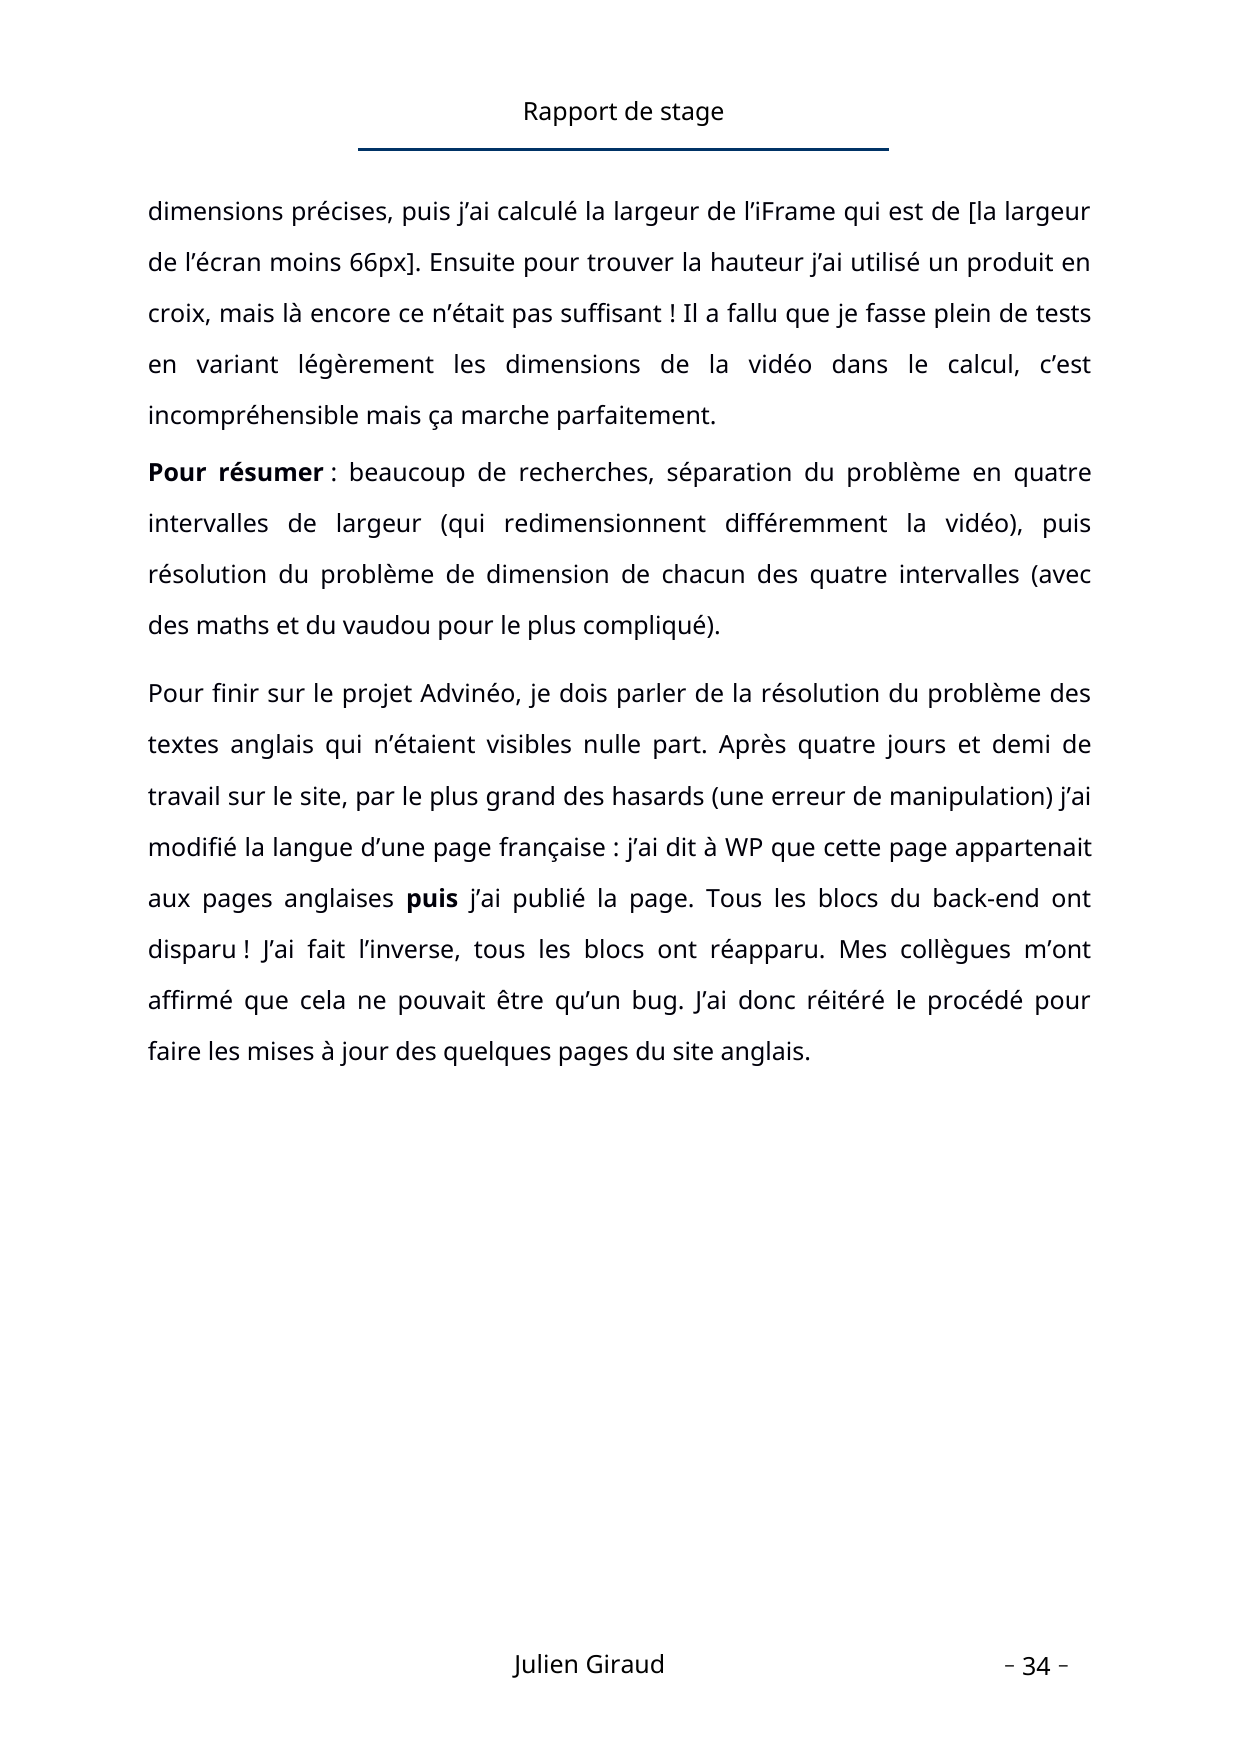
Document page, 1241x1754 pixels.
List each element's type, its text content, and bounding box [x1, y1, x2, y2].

text Pour finir sur le projet Advinéo, je dois parler de la résolution du problème des textes anglais qui n’étaient visibles nulle part. Après quatre jours et demi de travail sur le site, par le plus grand des hasards (une erreur de manipulation) j’ai modifié la langue d’une page française : j’ai dit à WP que cette page appartenait aux pages anglaises puis j’ai publié la page. Tous les blocs du back-end ont disparu ! J’ai fait l’inverse, tous les blocs ont réapparu. Mes collègues m’ont affirmé que cela ne pouvait être qu’un bug. J’ai donc réitéré le procédé pour faire les mises à jour des quelques pages du site anglais. [148, 676, 1093, 1067]
text Pour résumer : beaucoup de recherches, séparation du problème en quatre intervalles de largeur (qui redimensionnent différemment la vidéo), puis résolution du problème de dimension de chacun des quatre intervalles (avec des maths et du vaudou pour le plus compliqué). [148, 454, 1093, 641]
text dimensions précises, puis j’ai calculé la largeur de l’iFrame qui est de [la largeur de l’écran moins 66px]. Ensuite pour trouver la hauteur j’ai utilisé un produit en croix, mais là encore ce n’était pas suffisant ! Il a fallu que je fasse plein de tests en variant légèrement les dimensions de la vidéo dans le calcul, c’est incompréhensible mais ça marche parfaitement. [148, 193, 1093, 431]
